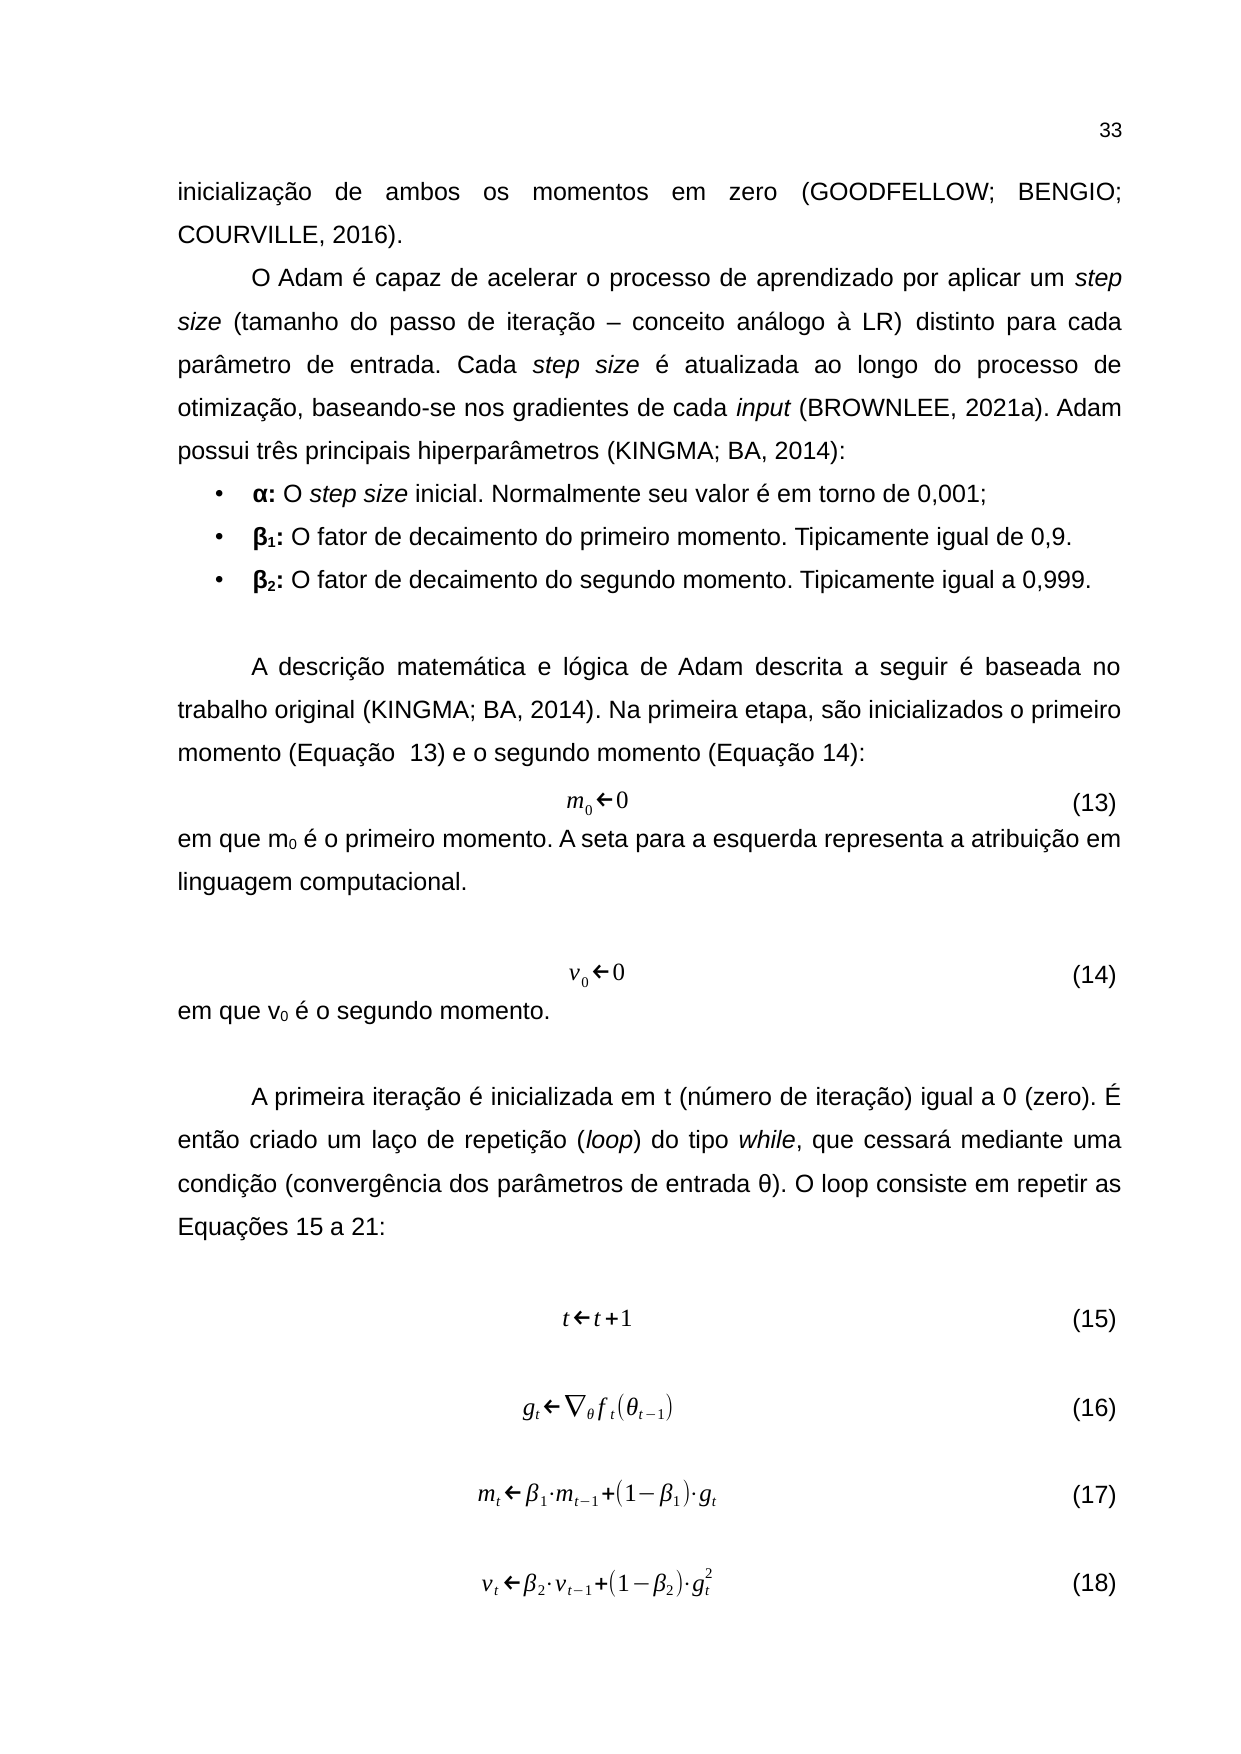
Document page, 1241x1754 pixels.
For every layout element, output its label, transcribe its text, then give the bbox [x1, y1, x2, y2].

list α: O step size inicial. Normalmente seu valor é em torno de 0,001; [215, 479, 1122, 508]
table_header (17) [1017, 1472, 1122, 1516]
text inicialização de ambos os momentos em zero (GOODFELLOW; BENGIO; COURVILLE, 2016). [177, 177, 1122, 249]
list β2: O fator de decaimento do segundo momento. Tipicamente igual a 0,999. [215, 565, 1122, 594]
table_header [177, 1559, 1017, 1605]
text A primeira iteração é inicializada em t (número de iteração) igual a 0 (zero). É então criado um laço de repetição (loop) do tipo while, que cessará mediante uma condição (convergência dos parâmetros de entrada θ). O loop consiste em repetir as Equações 15 a 21: [177, 1082, 1122, 1241]
table_header (13) [1017, 781, 1122, 824]
list β1: O fator de decaimento do primeiro momento. Tipicamente igual de 0,9. [215, 522, 1122, 551]
table_header (18) [1017, 1559, 1122, 1605]
text em que v0 é o segundo momento. [177, 996, 1122, 1025]
table_header [177, 1298, 1017, 1338]
text em que m0 é o primeiro momento. A seta para a esquerda representa a atribuição em linguagem computacional. [177, 824, 1122, 896]
table_header [177, 953, 1017, 996]
table_header [177, 1386, 1017, 1429]
table_header (15) [1017, 1298, 1122, 1338]
text A descrição matemática e lógica de Adam descrita a seguir é baseada no trabalho original (KINGMA; BA, 2014). Na primeira etapa, são inicializados o primeiro momento (Equação 13) e o segundo momento (Equação 14): [177, 652, 1122, 767]
table_header [177, 1472, 1017, 1516]
table_header (16) [1017, 1386, 1122, 1429]
table_header [177, 781, 1017, 824]
text O Adam é capaz de acelerar o processo de aprendizado por aplicar um step size (tamanho do passo de iteração – conceito análogo à LR) distinto para cada parâmetro de entrada. Cada step size é atualizada ao longo do processo de otimização, baseando-se nos gradientes de cada input (BROWNLEE, 2021a). Adam possui três principais hiperparâmetros (KINGMA; BA, 2014): [177, 263, 1122, 464]
table_header (14) [1017, 953, 1122, 996]
